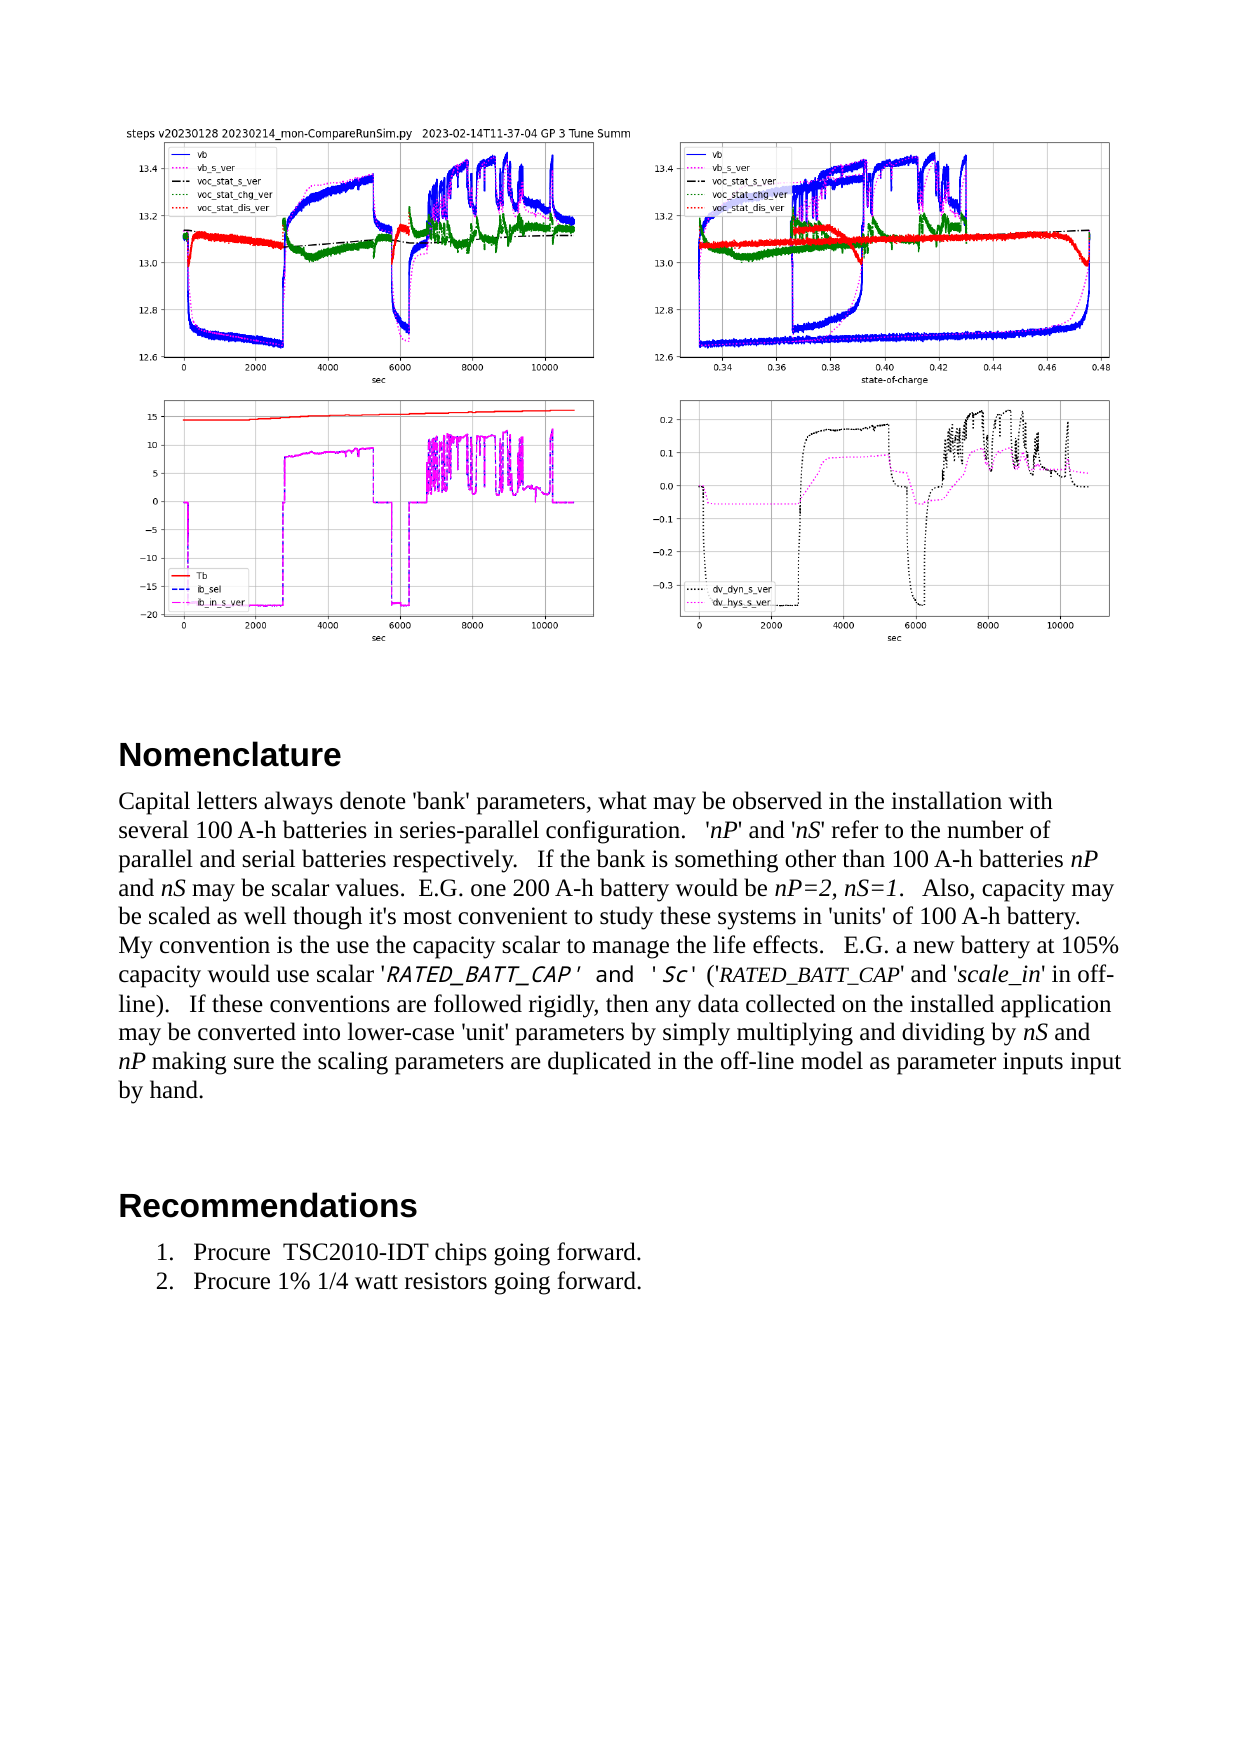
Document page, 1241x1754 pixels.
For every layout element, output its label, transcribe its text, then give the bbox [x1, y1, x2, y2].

list Procure 1% 1/4 watt resistors going forward. [156, 1266, 1122, 1295]
subtitle Nomenclature [118, 735, 1122, 774]
list Procure TSC2010-IDT chips going forward. [156, 1237, 1122, 1266]
subtitle Recommendations [118, 1186, 1122, 1225]
picture [118, 118, 1122, 653]
text Capital letters always denote 'bank' parameters, what may be observed in the installation with several 100 A-h batteries in series-parallel configuration. 'nP' and 'nS' refer to the number of parallel and serial batteries respectively. If the bank is something other than 100 A-h batteries nP and nS may be scalar values. E.G. one 200 A-h battery would be nP=2, nS=1. Also, capacity may be scaled as well though it's most convenient to study these systems in 'units' of 100 A-h battery. My convention is the use the capacity scalar to manage the life effects. E.G. a new battery at 105% capacity would use scalar 'RATED_BATT_CAP' and 'Sc' ('RATED_BATT_CAP' and 'scale_in' in off-line). If these conventions are followed rigidly, then any data collected on the installed application may be converted into lower-case 'unit' parameters by simply multiplying and dividing by nS and nP making sure the scaling parameters are duplicated in the off-line model as parameter inputs input by hand. [118, 786, 1122, 1104]
